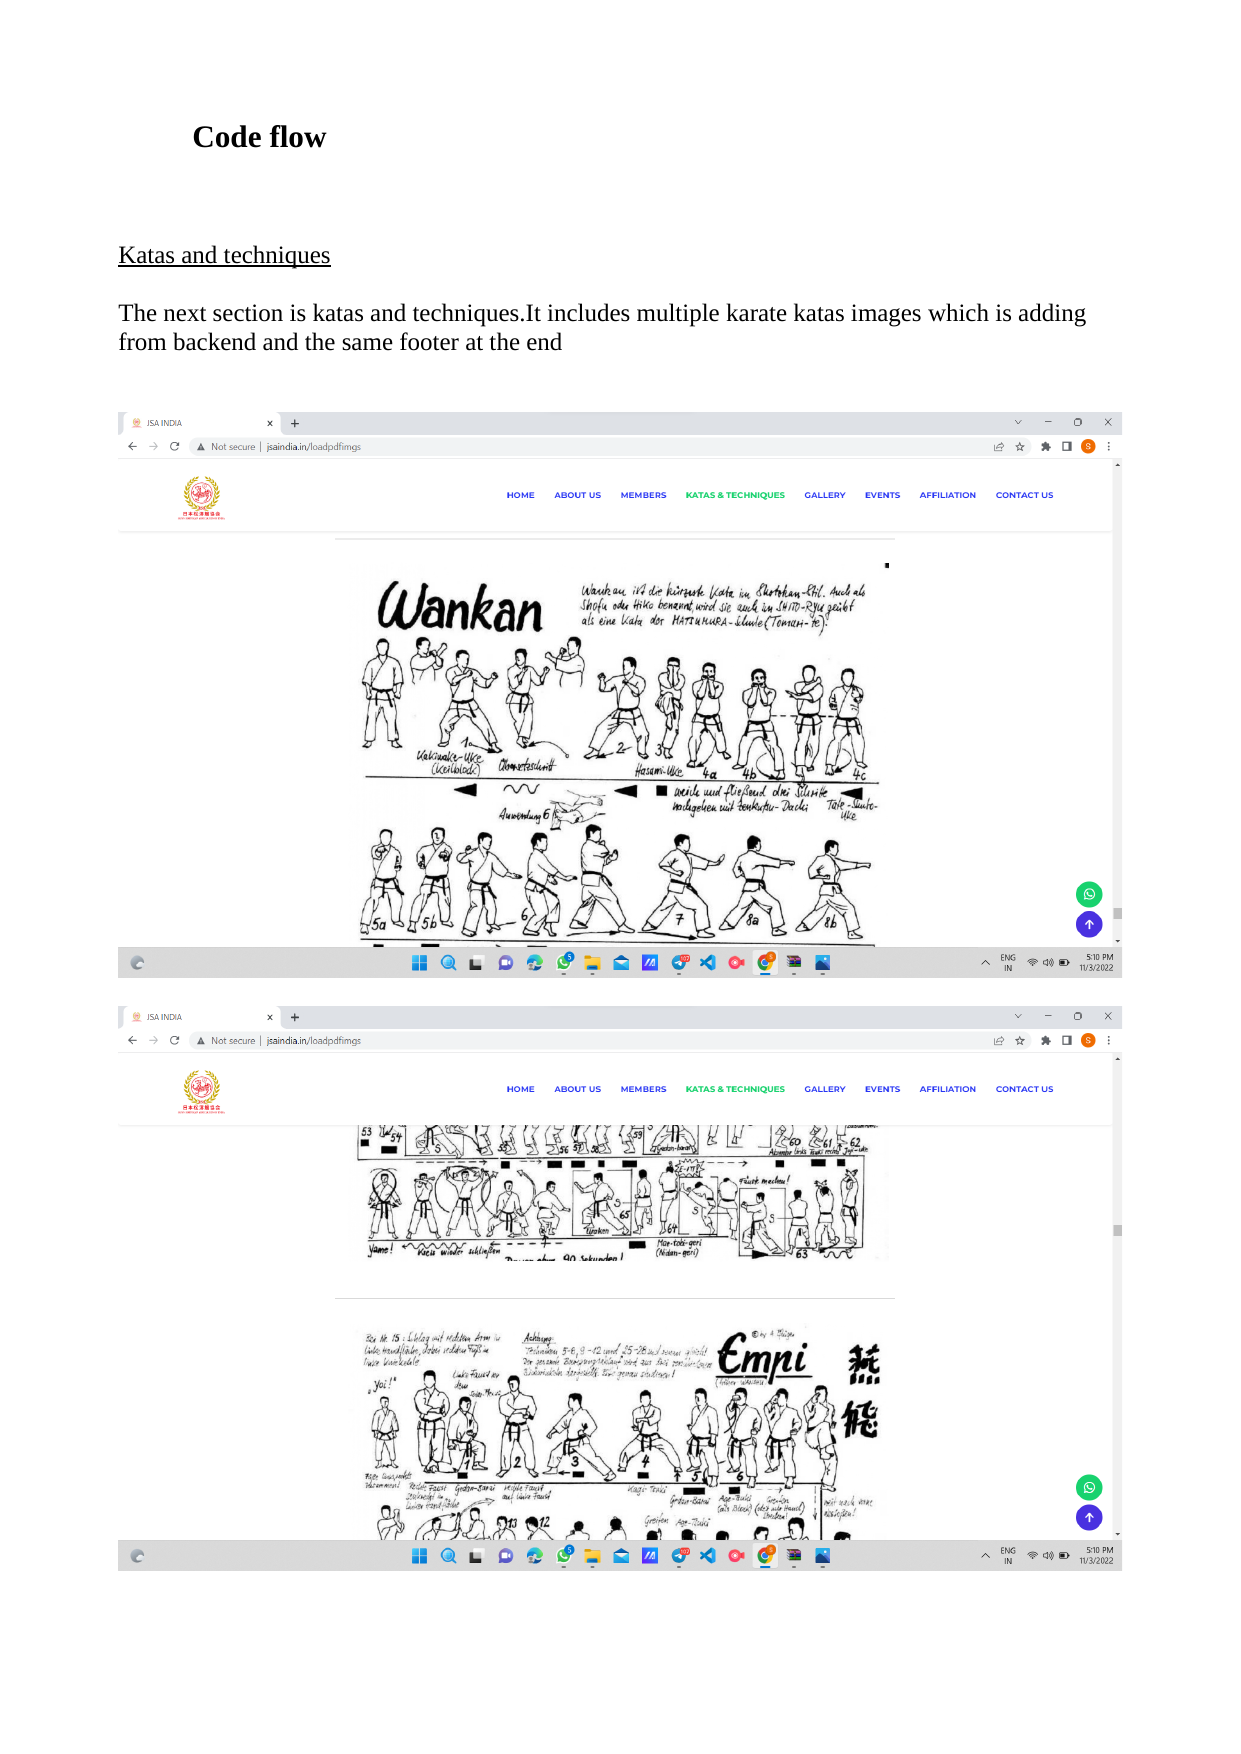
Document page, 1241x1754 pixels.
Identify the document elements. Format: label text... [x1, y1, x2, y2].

text Code flow [118, 118, 1122, 154]
picture [118, 1006, 1123, 1571]
picture [118, 412, 1123, 978]
text Katas and techniques [118, 240, 1122, 269]
text The next section is katas and techniques.It includes multiple karate katas images which is adding from backend and the same footer at the end [118, 298, 1122, 355]
